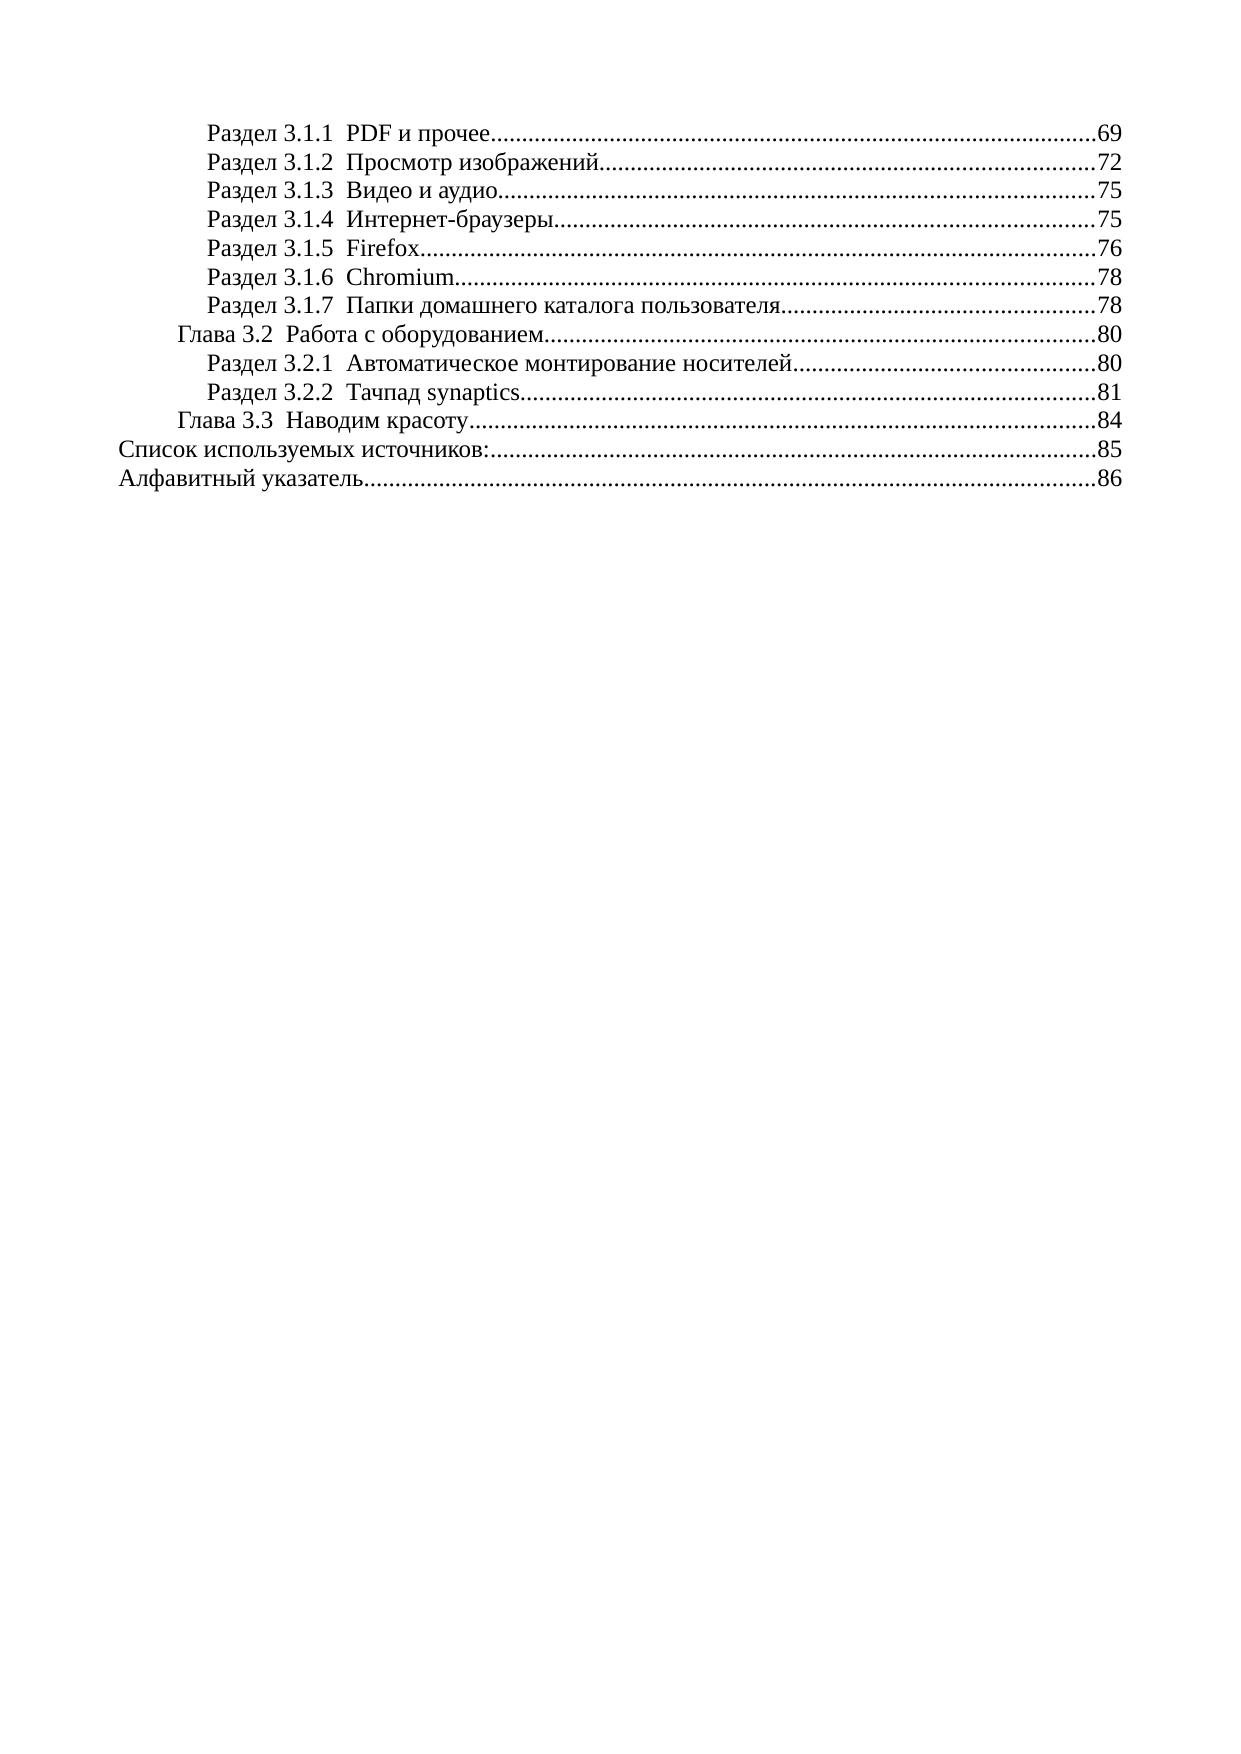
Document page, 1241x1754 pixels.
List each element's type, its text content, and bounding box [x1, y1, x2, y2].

text Глава 3.3 Наводим красоту 84 [177, 406, 1122, 434]
text Раздел 3.1.4 Интернет-браузеры 75 [207, 204, 1122, 233]
text Раздел 3.1.7 Папки домашнего каталога пользователя 78 [207, 291, 1122, 319]
text Алфавитный указатель 86 [118, 463, 1122, 492]
text Раздел 3.1.5 Firefox 76 [207, 233, 1122, 262]
text Раздел 3.1.1 PDF и прочее 69 [207, 118, 1122, 147]
text Глава 3.2 Работа с оборудованием 80 [177, 319, 1122, 348]
text Раздел 3.1.6 Chromium 78 [207, 262, 1122, 291]
text Список используемых источников: 85 [118, 434, 1122, 463]
text Раздел 3.1.3 Видео и аудио 75 [207, 176, 1122, 204]
text Раздел 3.1.2 Просмотр изображений 72 [207, 147, 1122, 176]
text Раздел 3.2.2 Тачпад synaptics 81 [207, 377, 1122, 406]
text Раздел 3.2.1 Автоматическое монтирование носителей 80 [207, 348, 1122, 377]
